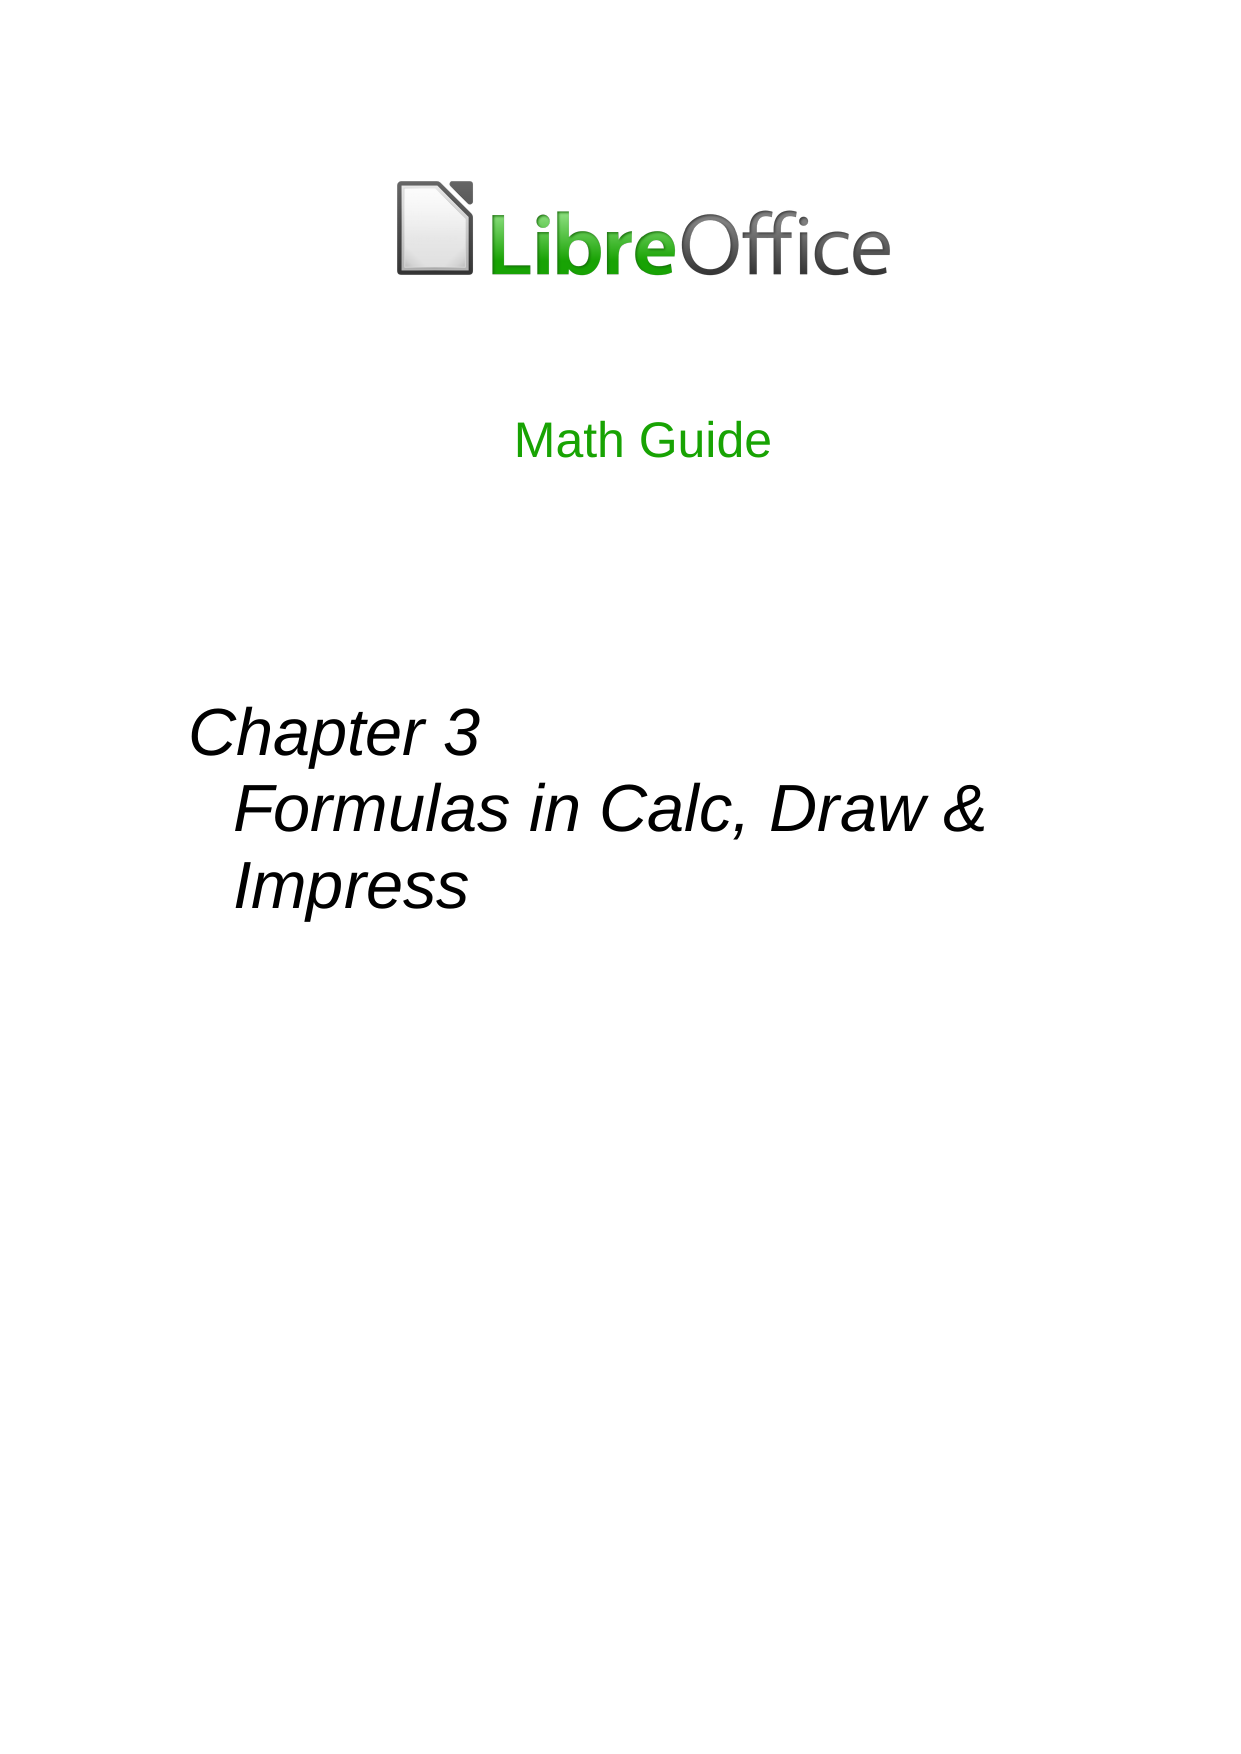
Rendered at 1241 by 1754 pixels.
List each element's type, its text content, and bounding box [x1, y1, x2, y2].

picture [392, 177, 893, 282]
title Chapter 3 Formulas in Calc, Draw & Impress [188, 693, 1098, 923]
text Math Guide [188, 410, 1098, 468]
